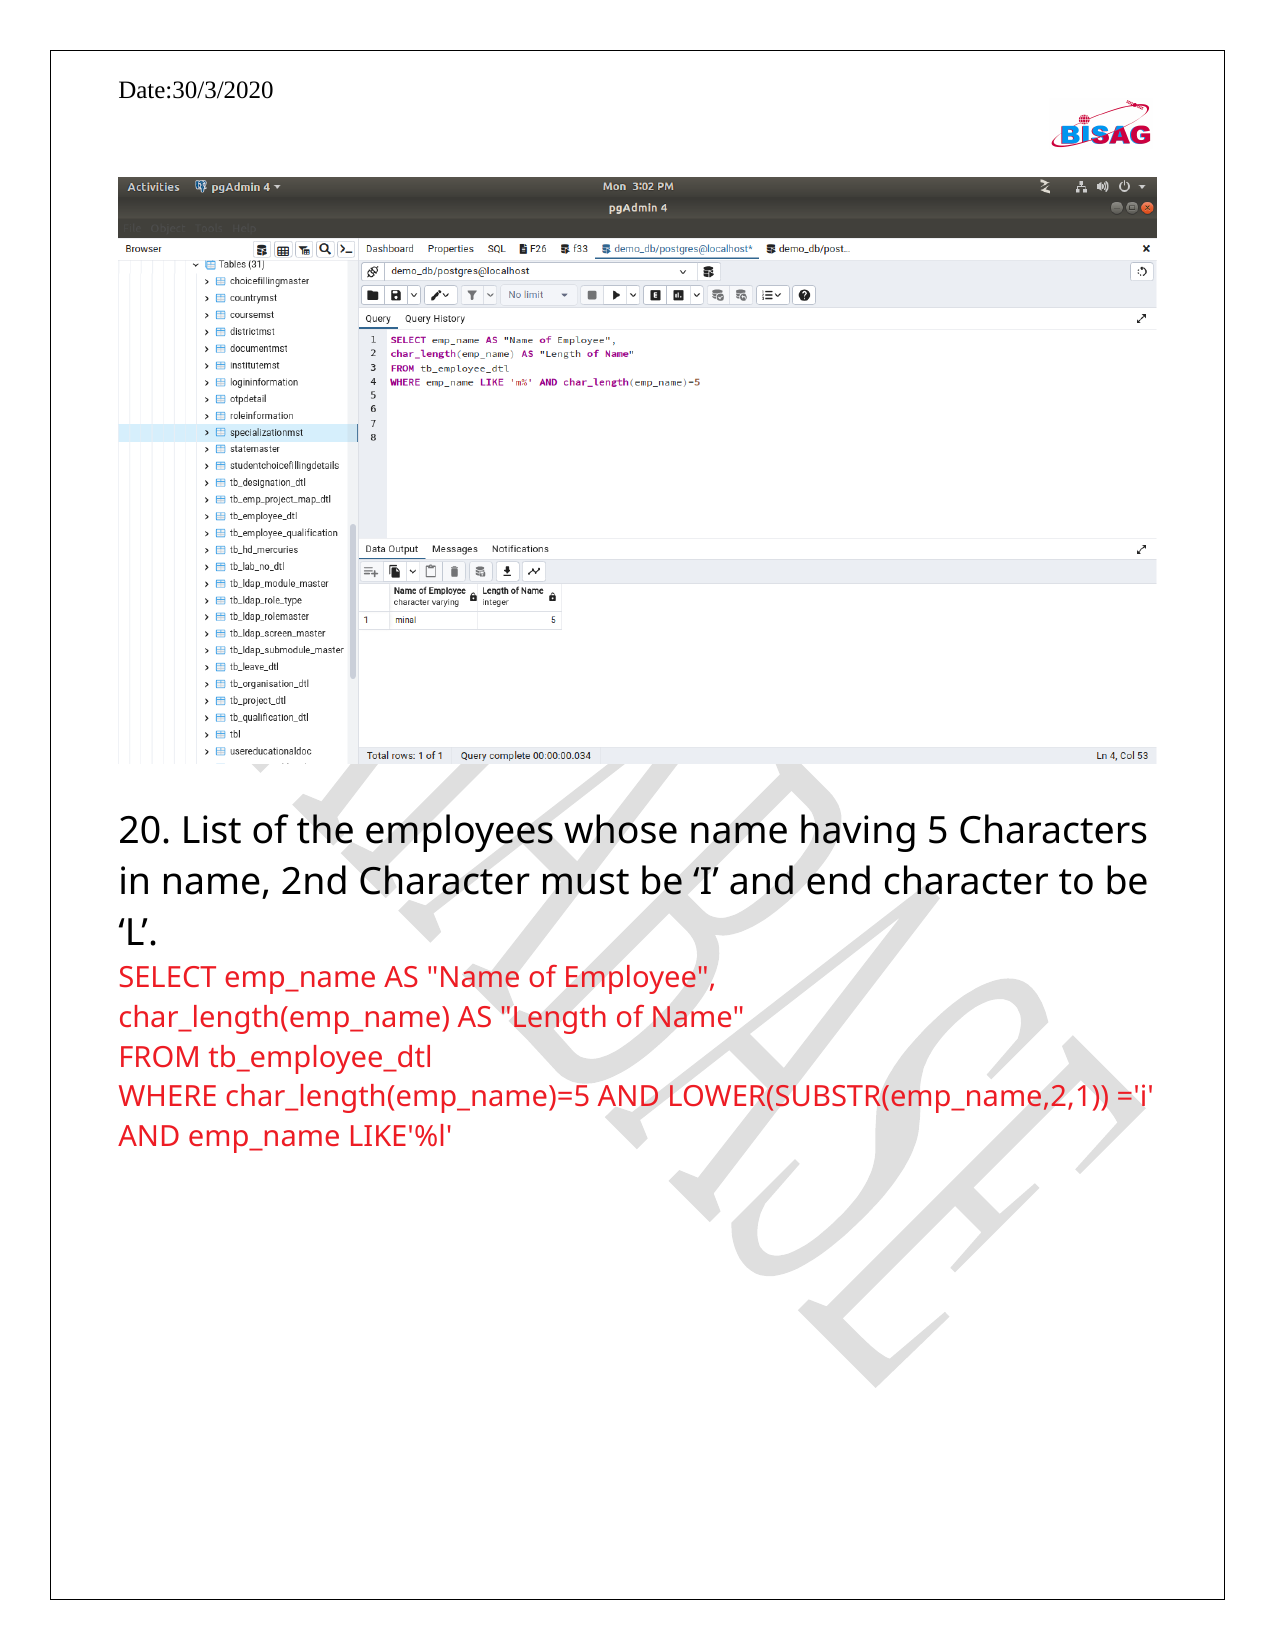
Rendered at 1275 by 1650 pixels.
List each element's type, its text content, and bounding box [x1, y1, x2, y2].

text 20. List of the employees whose name having 5 Characters in name, 2nd Character must be ‘I’ and end character to be ‘L’. [628, 915, 697, 956]
picture [118, 177, 1157, 764]
text WHERE char_length(emp_name)=5 AND LOWER(SUBSTR(emp_name,2,1)) ='i' AND emp_name LIKE'%l' [1101, 1076, 1157, 1155]
text char_length(emp_name) AS "Length of Name" [670, 996, 780, 1036]
text [996, 1036, 1071, 1076]
text char_length(emp_name) AS "Length of Name" [1036, 996, 1157, 1036]
text SELECT emp_name AS "Name of Employee", [588, 956, 696, 996]
text [753, 1036, 807, 1067]
text 20. List of the employees whose name having 5 Characters in name, 2nd Character must be ‘I’ and end character to be ‘L’. [338, 803, 420, 851]
text WHERE char_length(emp_name)=5 AND LOWER(SUBSTR(emp_name,2,1)) ='i' AND emp_name LIKE'%l' [118, 1076, 767, 1155]
text [698, 1051, 754, 1076]
text 20. List of the employees whose name having 5 Characters in name, 2nd Character must be ‘I’ and end character to be ‘L’. [118, 803, 556, 956]
text SELECT emp_name AS "Name of Employee", [118, 956, 502, 996]
text SELECT emp_name AS "Name of Employee", [508, 956, 597, 996]
text 20. List of the employees whose name having 5 Characters in name, 2nd Character must be ‘I’ and end character to be ‘L’. [532, 803, 750, 956]
text WHERE char_length(emp_name)=5 AND LOWER(SUBSTR(emp_name,2,1)) ='i' AND emp_name LIKE'%l' [1008, 1082, 1116, 1155]
text 20. List of the employees whose name having 5 Characters in name, 2nd Character must be ‘I’ and end character to be ‘L’. [544, 803, 621, 860]
text SELECT emp_name AS "Name of Employee", [704, 956, 832, 996]
text WHERE char_length(emp_name)=5 AND LOWER(SUBSTR(emp_name,2,1)) ='i' AND emp_name LIKE'%l' [744, 1076, 887, 1155]
text [617, 1036, 729, 1076]
picture [1048, 98, 1154, 149]
text FROM tb_employee_dtl [118, 1036, 560, 1076]
text [1075, 1036, 1157, 1076]
text WHERE char_length(emp_name)=5 AND LOWER(SUBSTR(emp_name,2,1)) ='i' AND emp_name LIKE'%l' [912, 1076, 1055, 1155]
text char_length(emp_name) AS "Length of Name" [836, 996, 961, 1036]
text char_length(emp_name) AS "Length of Name" [555, 996, 675, 1036]
text SELECT emp_name AS "Name of Employee", [866, 956, 1157, 996]
text char_length(emp_name) AS "Length of Name" [944, 1000, 1020, 1036]
text char_length(emp_name) AS "Length of Name" [751, 996, 838, 1036]
text [805, 1036, 917, 1076]
text 20. List of the employees whose name having 5 Characters in name, 2nd Character must be ‘I’ and end character to be ‘L’. [716, 803, 1157, 956]
text SELECT emp_name AS "Name of Employee", [801, 956, 869, 996]
text [923, 1036, 1018, 1076]
text 20. List of the employees whose name having 5 Characters in name, 2nd Character must be ‘I’ and end character to be ‘L’. [689, 803, 814, 917]
text char_length(emp_name) AS "Length of Name" [118, 996, 557, 1036]
text [561, 1036, 635, 1058]
